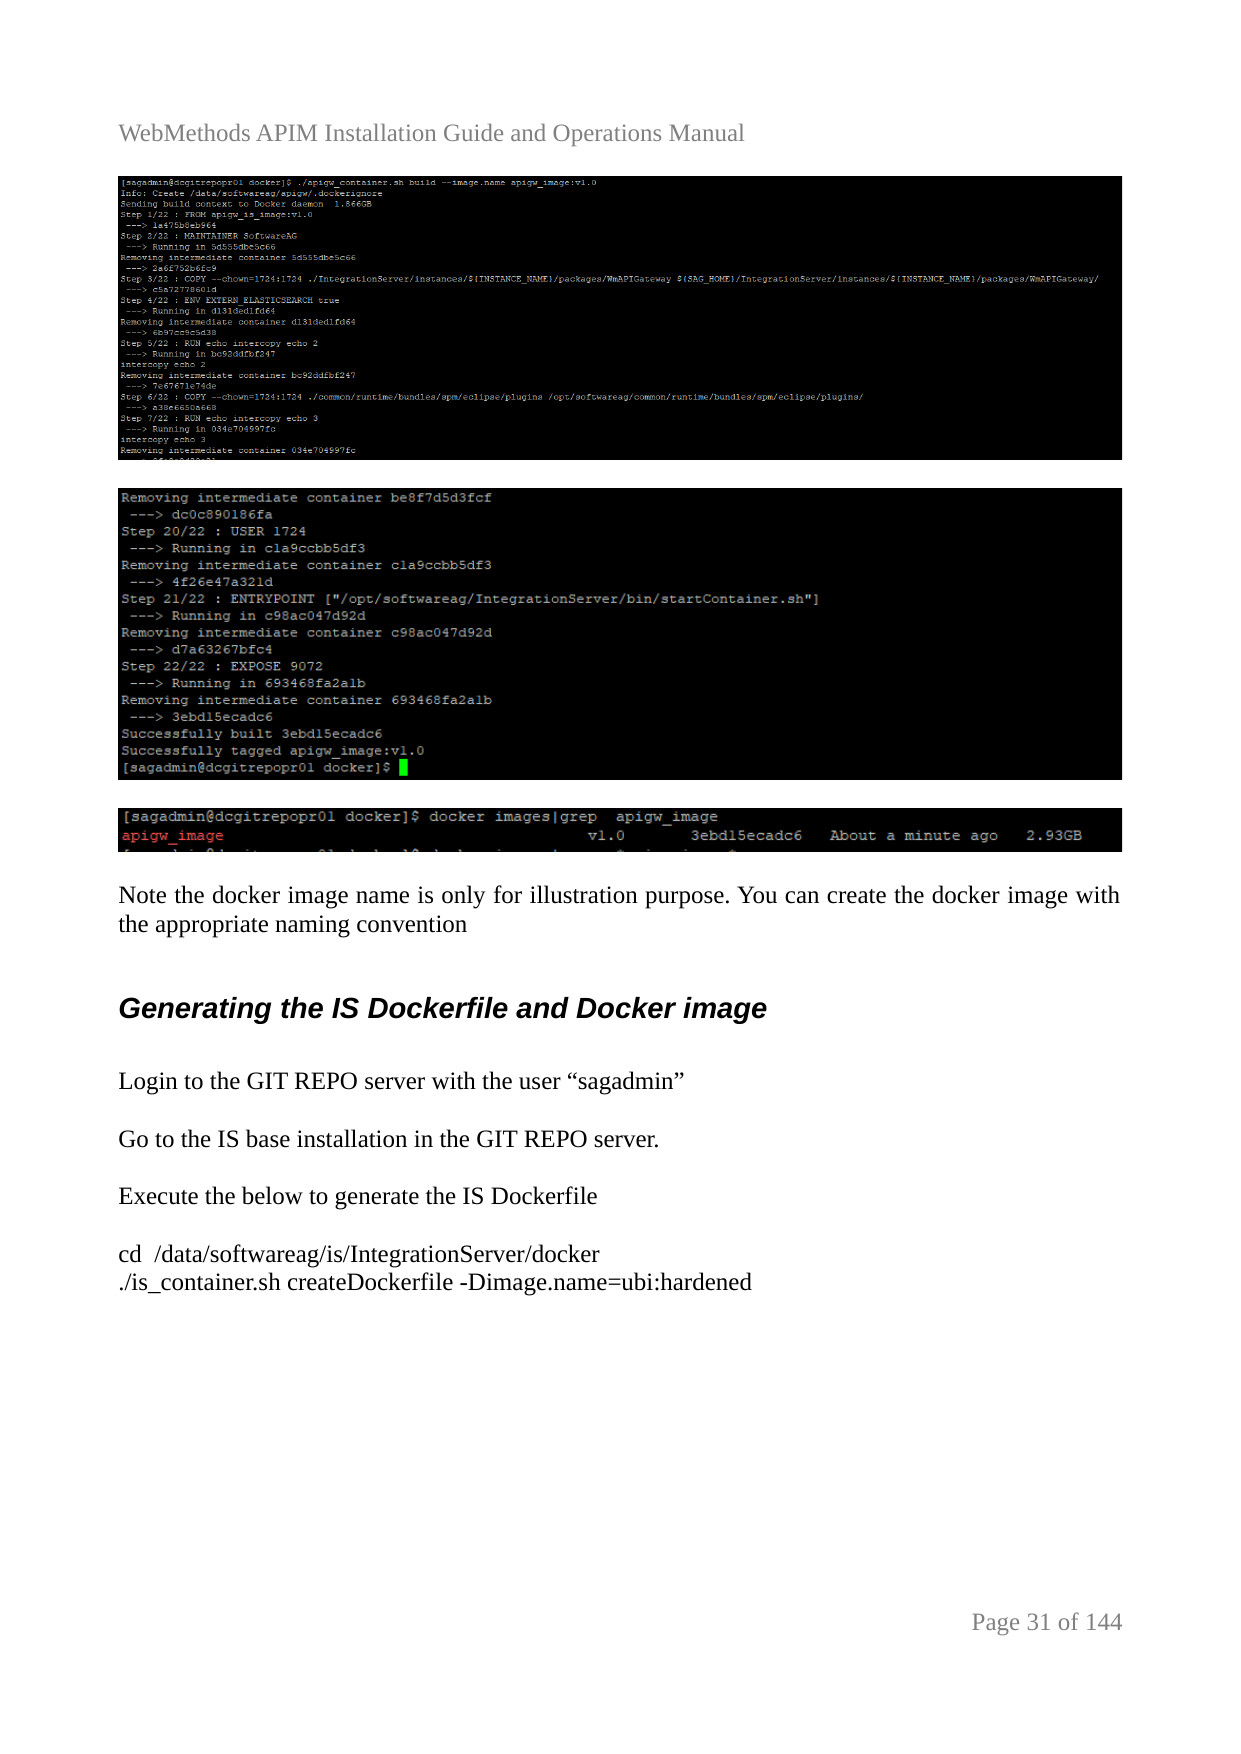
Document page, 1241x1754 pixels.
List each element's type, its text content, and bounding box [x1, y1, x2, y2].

subtitle Generating the IS Dockerfile and Docker image [118, 991, 1122, 1025]
text ./is_container.sh createDockerfile -Dimage.name=ubi:hardened [118, 1267, 1122, 1296]
text Execute the below to generate the IS Dockerfile [118, 1181, 1122, 1210]
text Login to the GIT REPO server with the user “sagadmin” [118, 1066, 1122, 1095]
text cd /data/softwareag/is/IntegrationServer/docker [118, 1239, 1122, 1267]
picture [118, 488, 1123, 780]
text Go to the IS base installation in the GIT REPO server. [118, 1124, 1122, 1152]
picture [118, 808, 1123, 852]
picture [118, 176, 1123, 460]
text Note the docker image name is only for illustration purpose. You can create the docker image with the appropriate naming convention [118, 880, 1122, 938]
